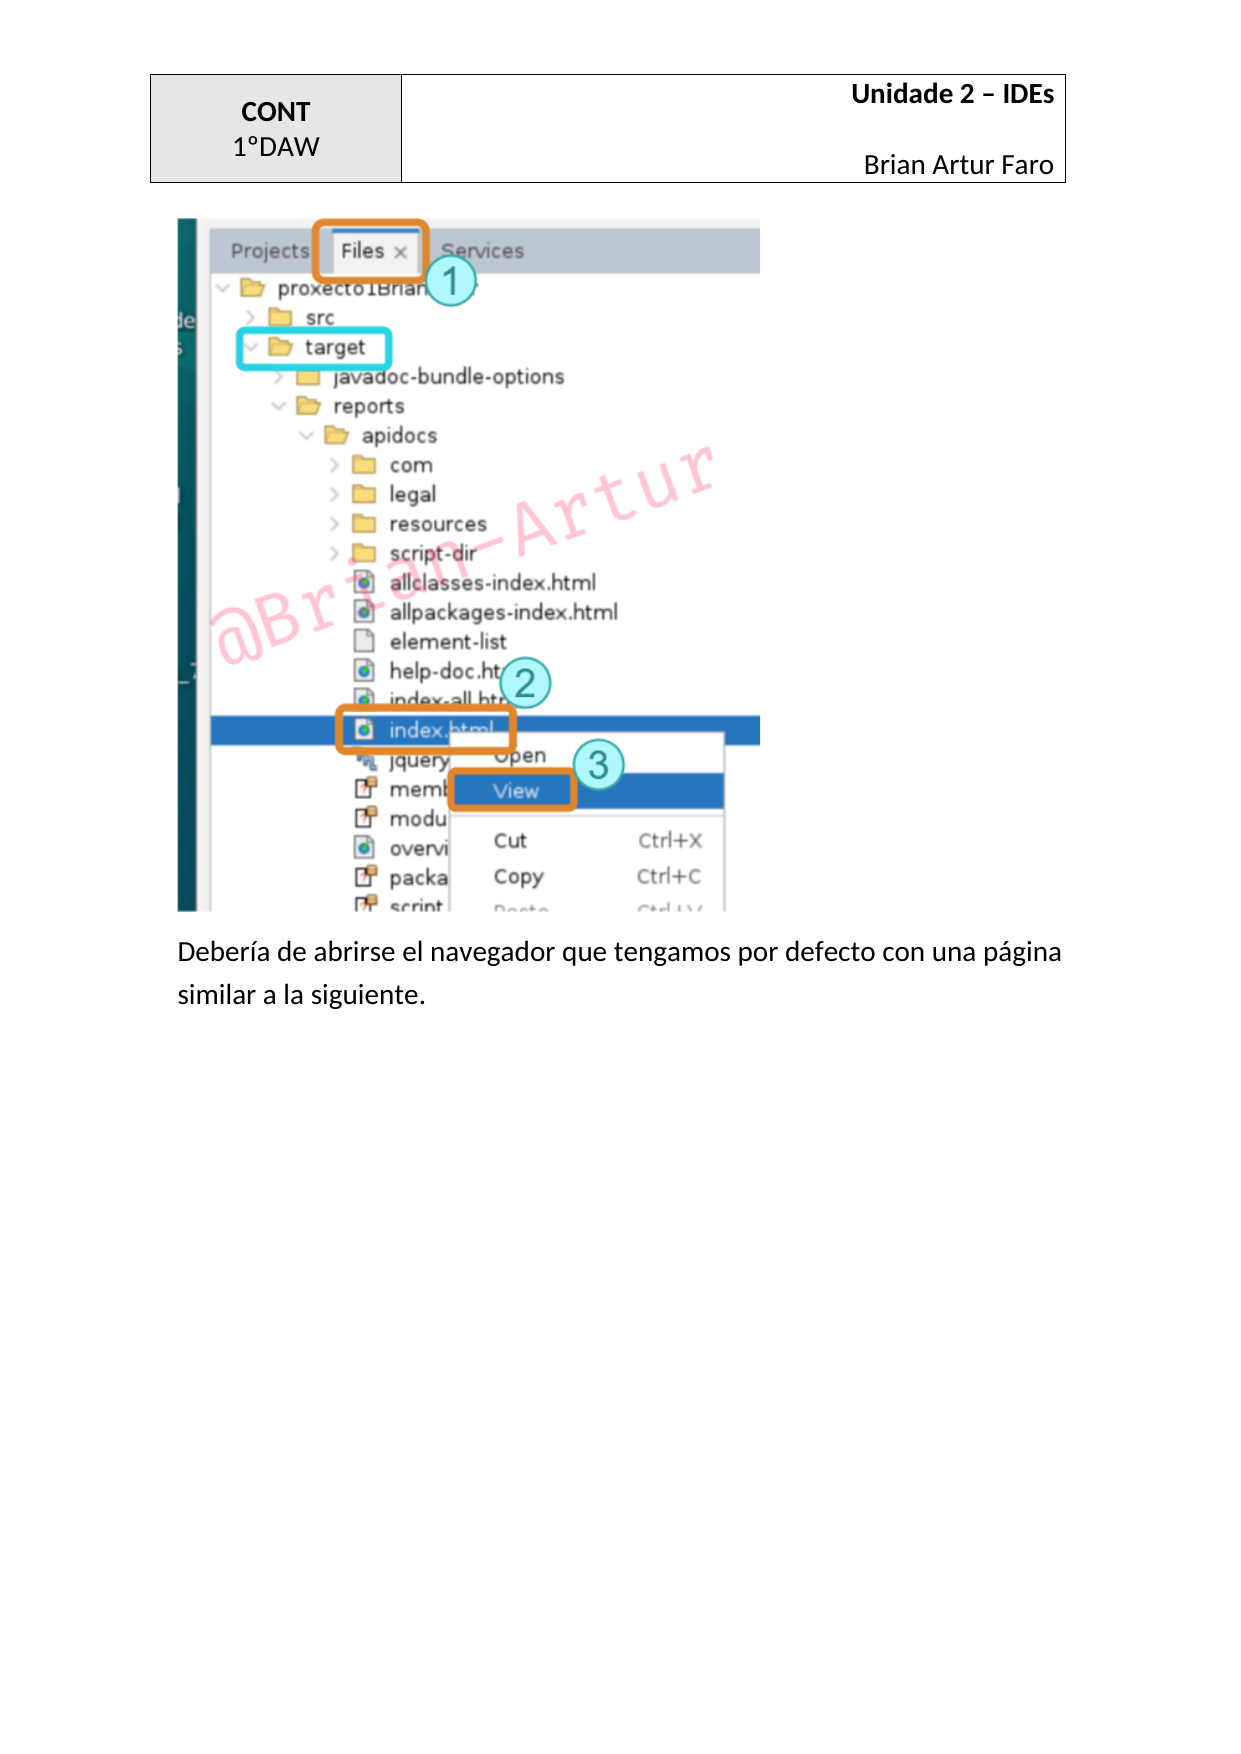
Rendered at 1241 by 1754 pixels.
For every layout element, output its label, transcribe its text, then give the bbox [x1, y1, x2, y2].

picture [177, 218, 761, 912]
text Debería de abrirse el navegador que tengamos por defecto con una página similar a la siguiente. [177, 933, 1063, 1012]
